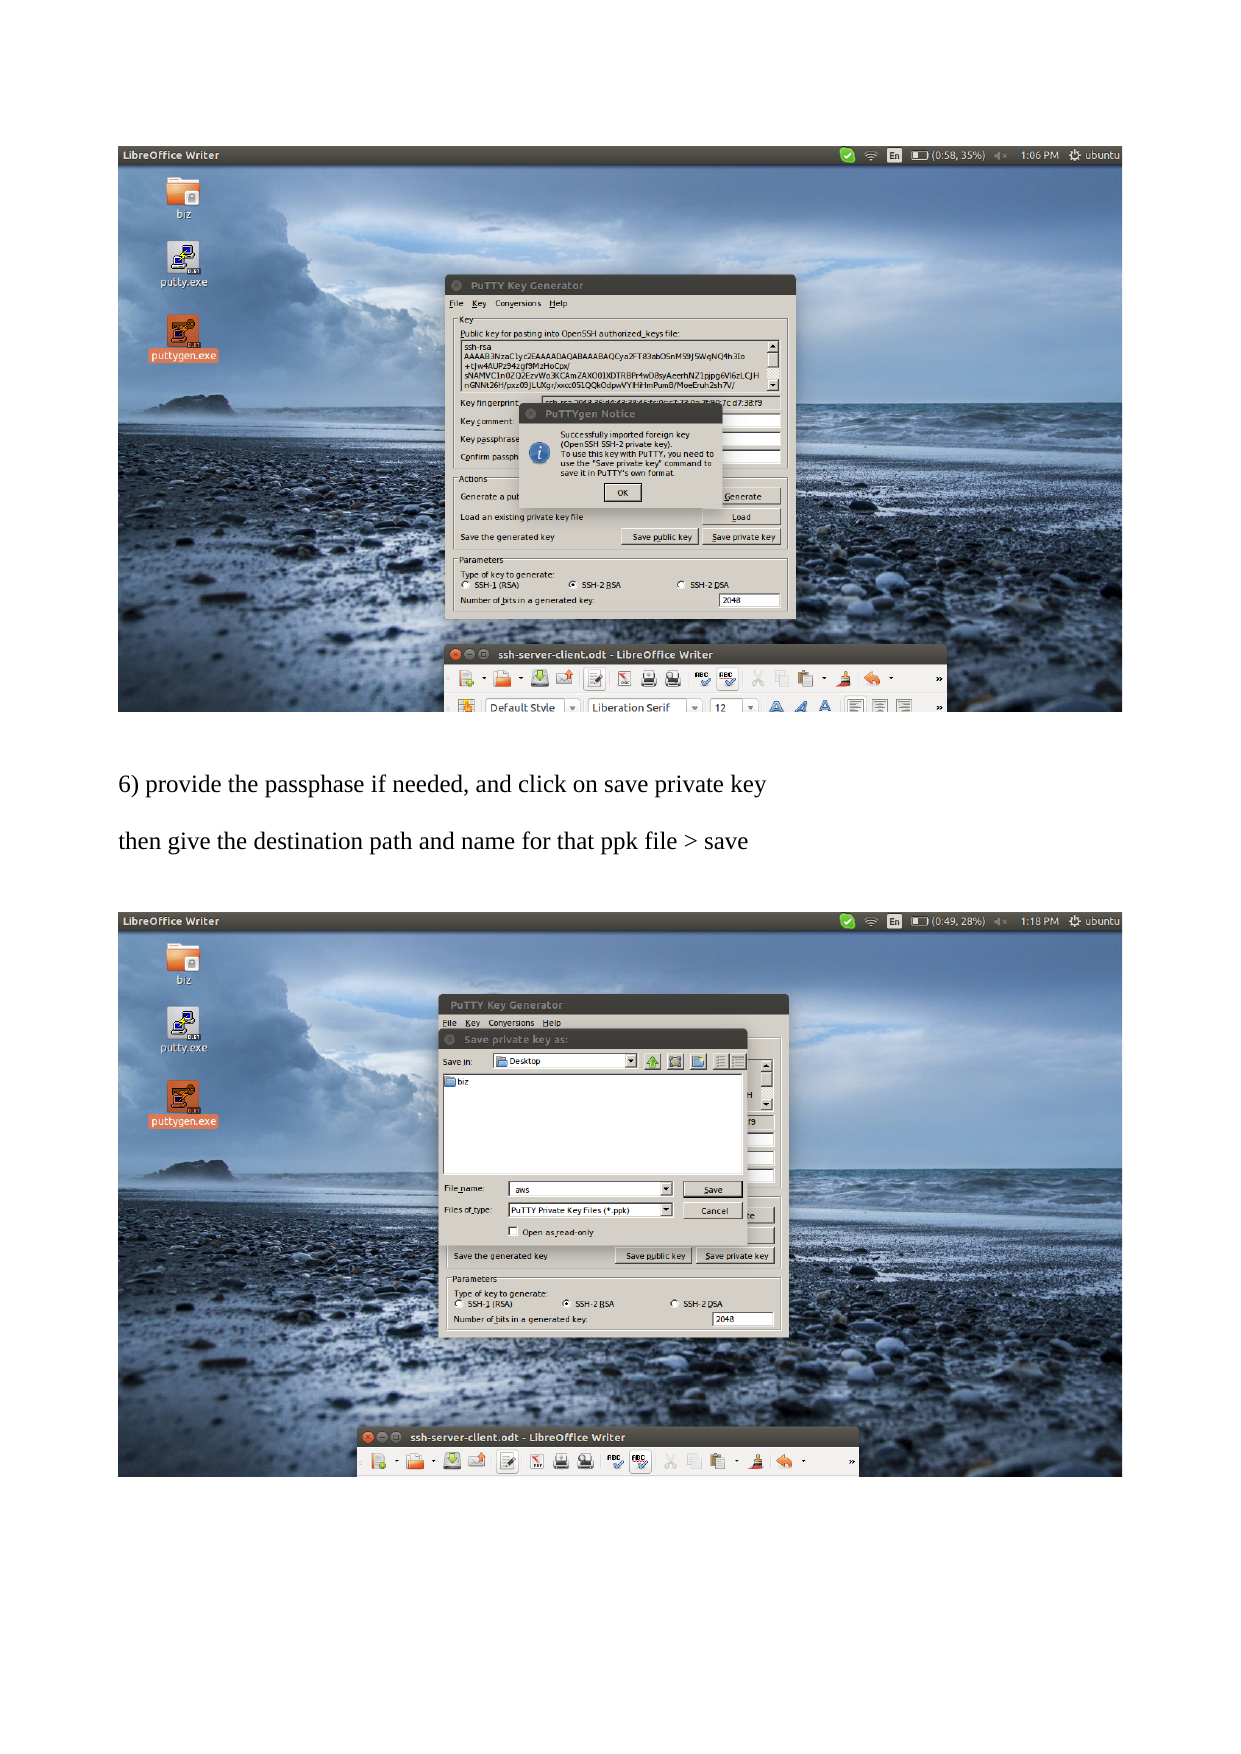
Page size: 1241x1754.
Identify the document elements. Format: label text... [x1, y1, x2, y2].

picture [118, 146, 1123, 712]
text 6) provide the passphase if needed, and click on save private key [118, 769, 1122, 797]
picture [118, 912, 1123, 1477]
text then give the destination path and name for that ppk file > save [118, 826, 1122, 855]
